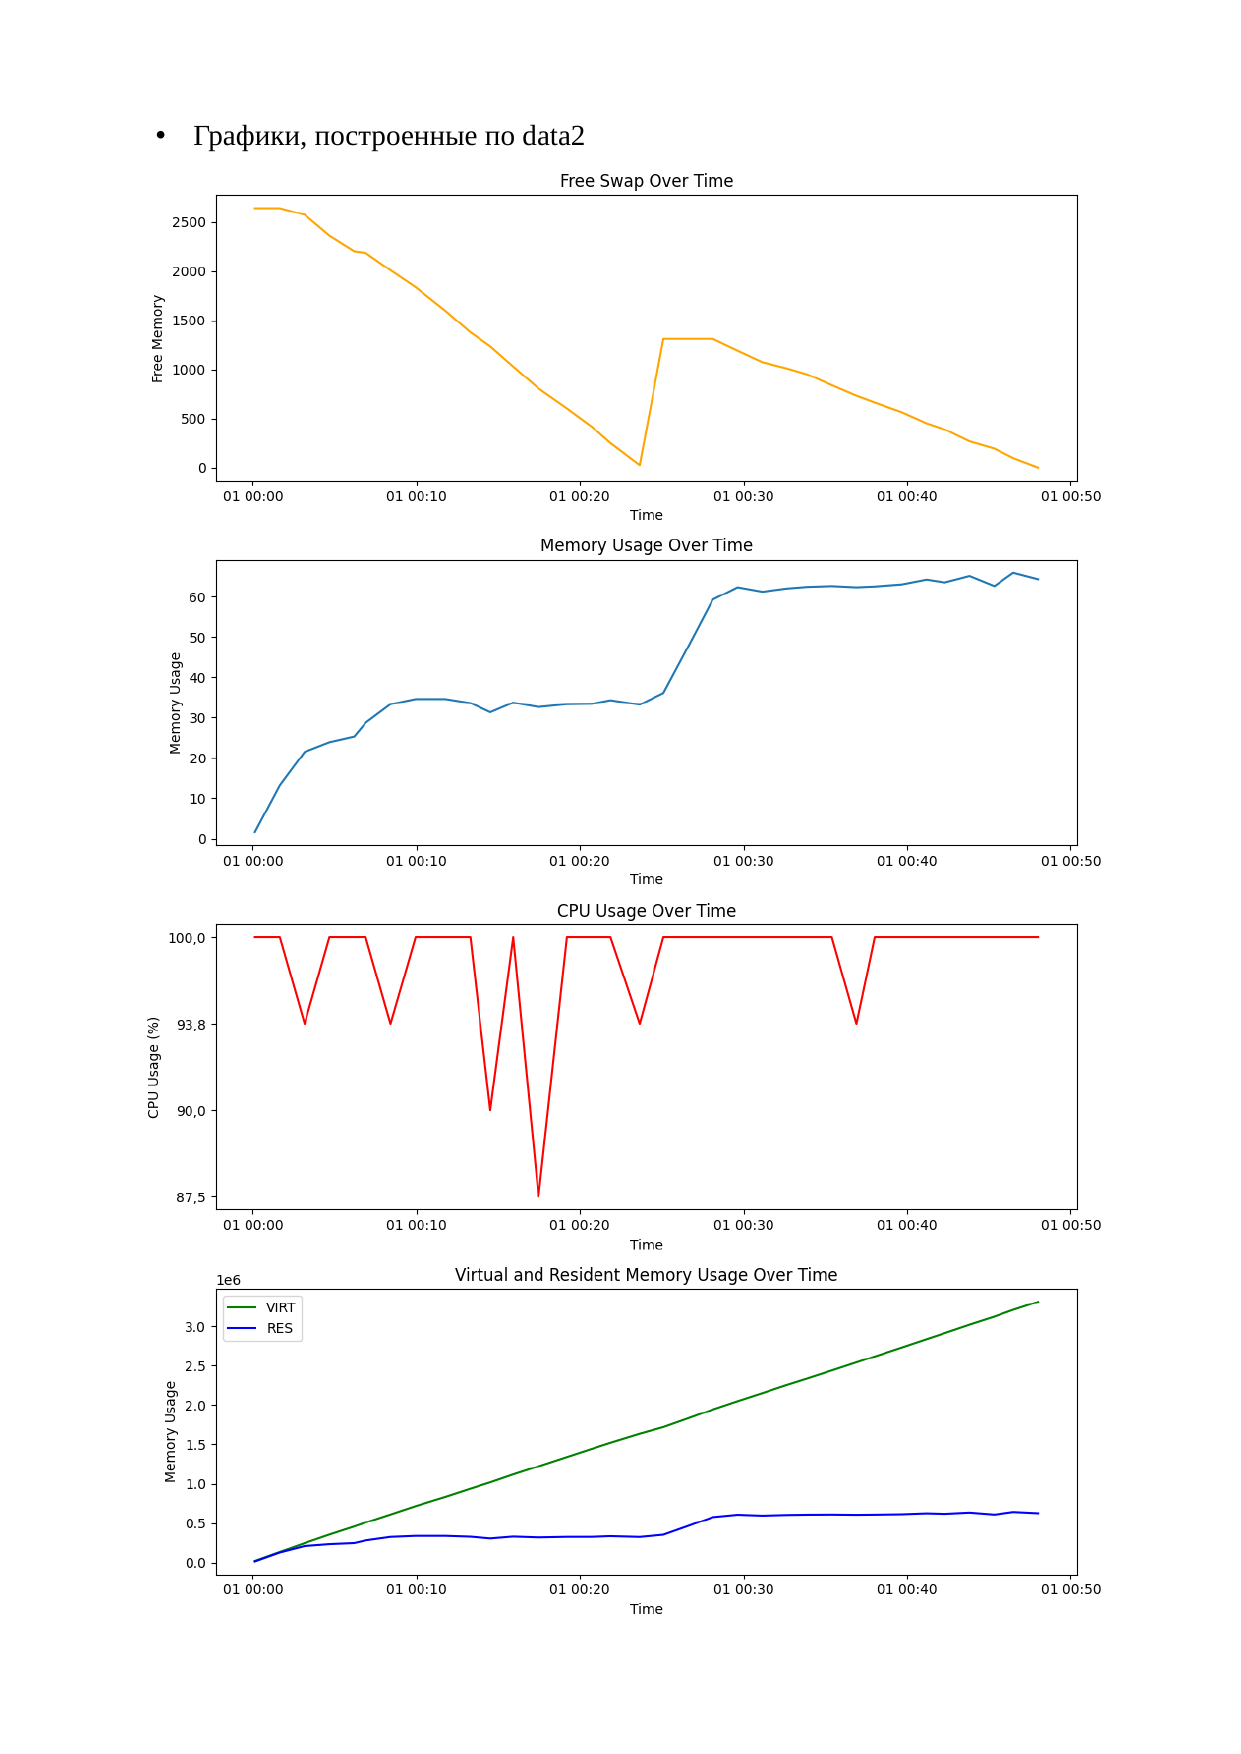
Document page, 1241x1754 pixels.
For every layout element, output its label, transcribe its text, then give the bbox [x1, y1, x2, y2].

picture [133, 158, 1116, 1631]
list Графики, построенные по data2 [156, 118, 1122, 152]
